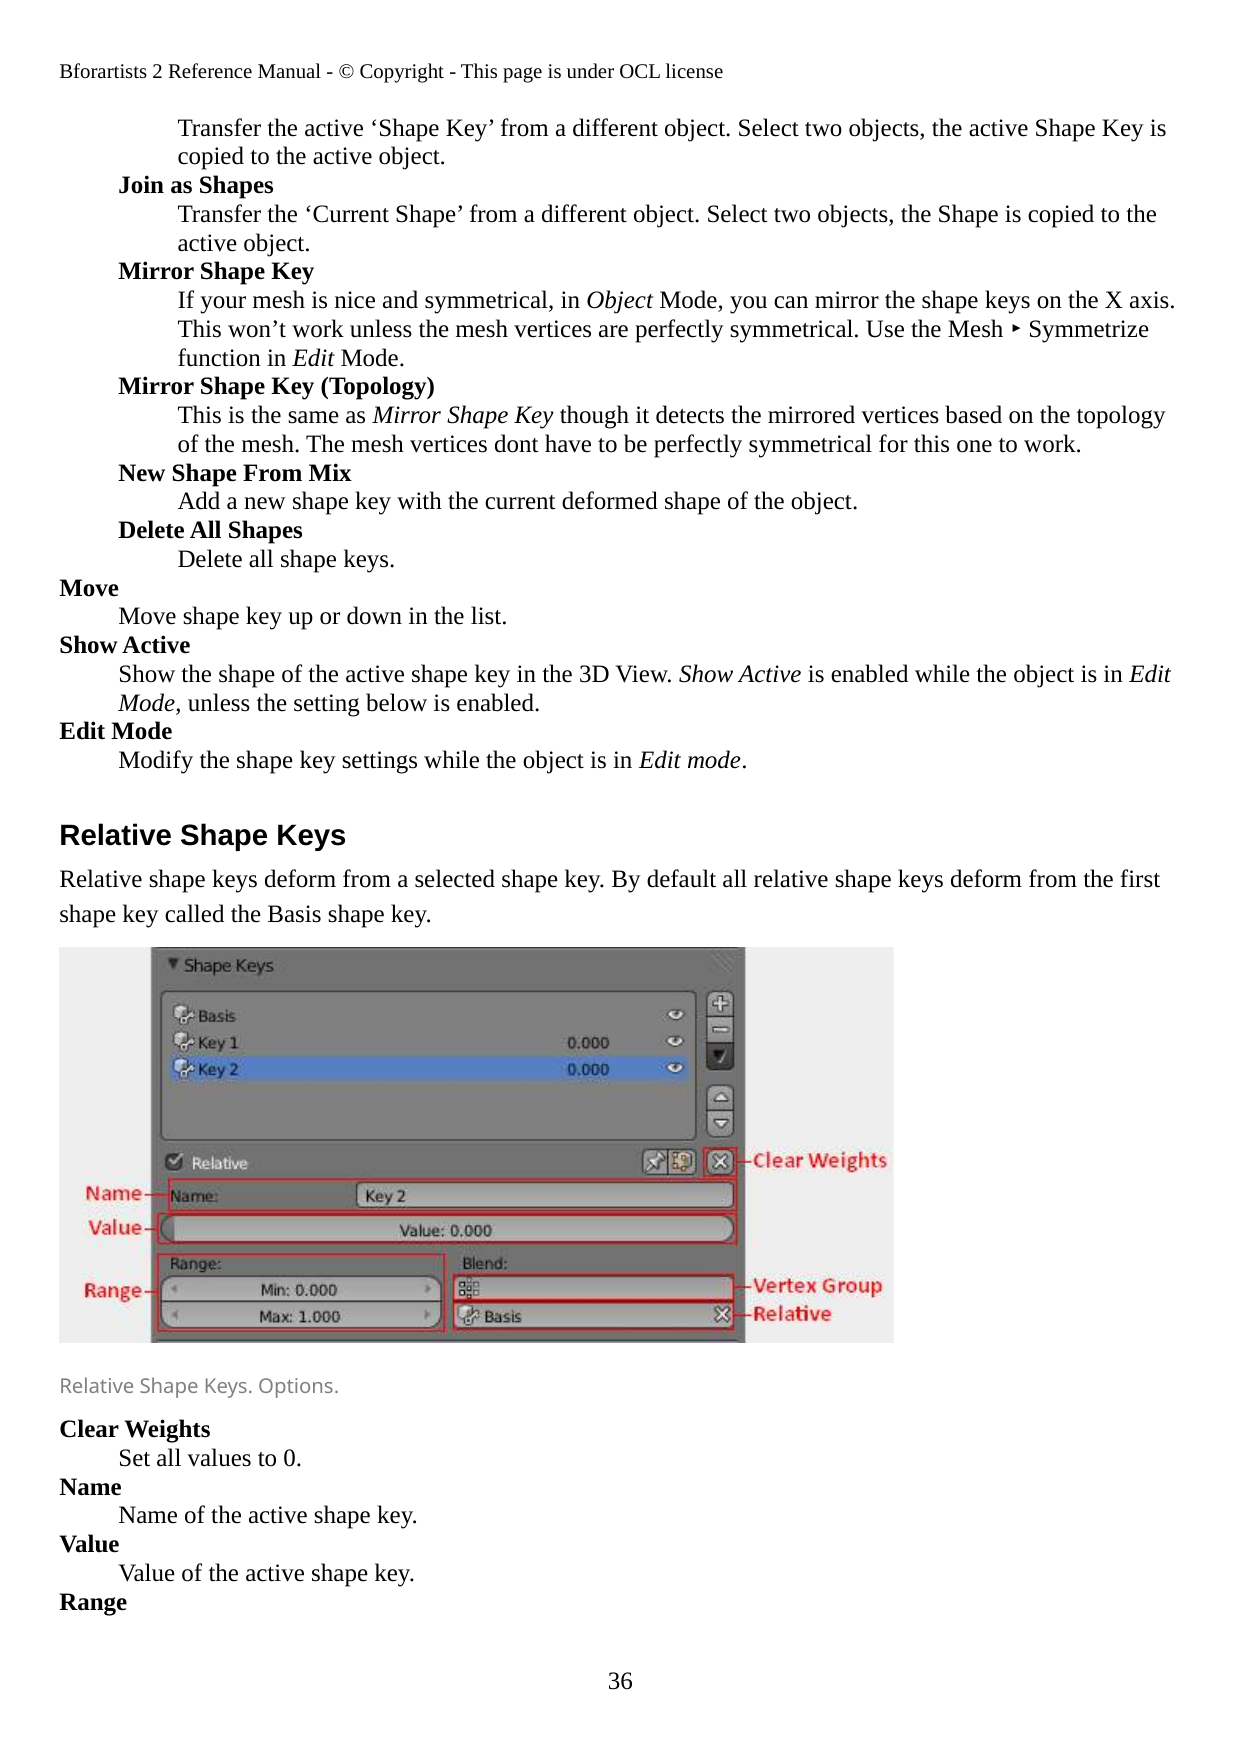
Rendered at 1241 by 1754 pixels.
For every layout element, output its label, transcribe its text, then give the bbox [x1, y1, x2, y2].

picture [59, 947, 894, 1343]
list Show the shape of the active shape key in the 3D View. Show Active is enabled while the object is in Edit Mode, unless the setting below is enabled. [118, 659, 1181, 716]
subtitle Edit Mode [59, 716, 1181, 745]
list Move shape key up or down in the list. [118, 601, 1181, 630]
list Transfer the active ‘Shape Key’ from a different object. Select two objects, the active Shape Key is copied to the active object. [177, 113, 1181, 170]
subtitle Name [59, 1472, 1181, 1501]
subtitle Clear Weights [59, 1414, 1181, 1443]
list This is the same as Mirror Shape Key though it detects the mirrored vertices based on the topology of the mesh. The mesh vertices dont have to be perfectly symmetrical for this one to work. [177, 400, 1181, 458]
text Relative shape keys deform from a selected shape key. By default all relative shape keys deform from the first shape key called the Basis shape key. [59, 864, 1181, 927]
subtitle Range [59, 1587, 1181, 1616]
subtitle New Shape From Mix [118, 458, 1181, 486]
list Name of the active shape key. [118, 1501, 1181, 1529]
list Value of the active shape key. [118, 1558, 1181, 1587]
list Modify the shape key settings while the object is in Edit mode. [118, 745, 1181, 774]
subtitle Value [59, 1529, 1181, 1558]
subtitle Show Active [59, 630, 1181, 659]
subtitle Mirror Shape Key [118, 256, 1181, 285]
subtitle Relative Shape Keys [59, 818, 1181, 852]
list Set all values to 0. [118, 1443, 1181, 1472]
list Transfer the ‘Current Shape’ from a different object. Select two objects, the Shape is copied to the active object. [177, 199, 1181, 256]
list Add a new shape key with the current deformed shape of the object. [177, 486, 1181, 515]
subtitle Move [59, 573, 1181, 601]
subtitle Join as Shapes [118, 170, 1181, 199]
list Delete all shape keys. [177, 544, 1181, 573]
list If your mesh is nice and symmetrical, in Object Mode, you can mirror the shape keys on the X axis. This won’t work unless the mesh vertices are perfectly symmetrical. Use the Mesh ‣ Symmetrize function in Edit Mode. [177, 285, 1181, 371]
subtitle Delete All Shapes [118, 515, 1181, 544]
text Relative Shape Keys. Options. [59, 1368, 1181, 1400]
subtitle Mirror Shape Key (Topology) [118, 371, 1181, 400]
